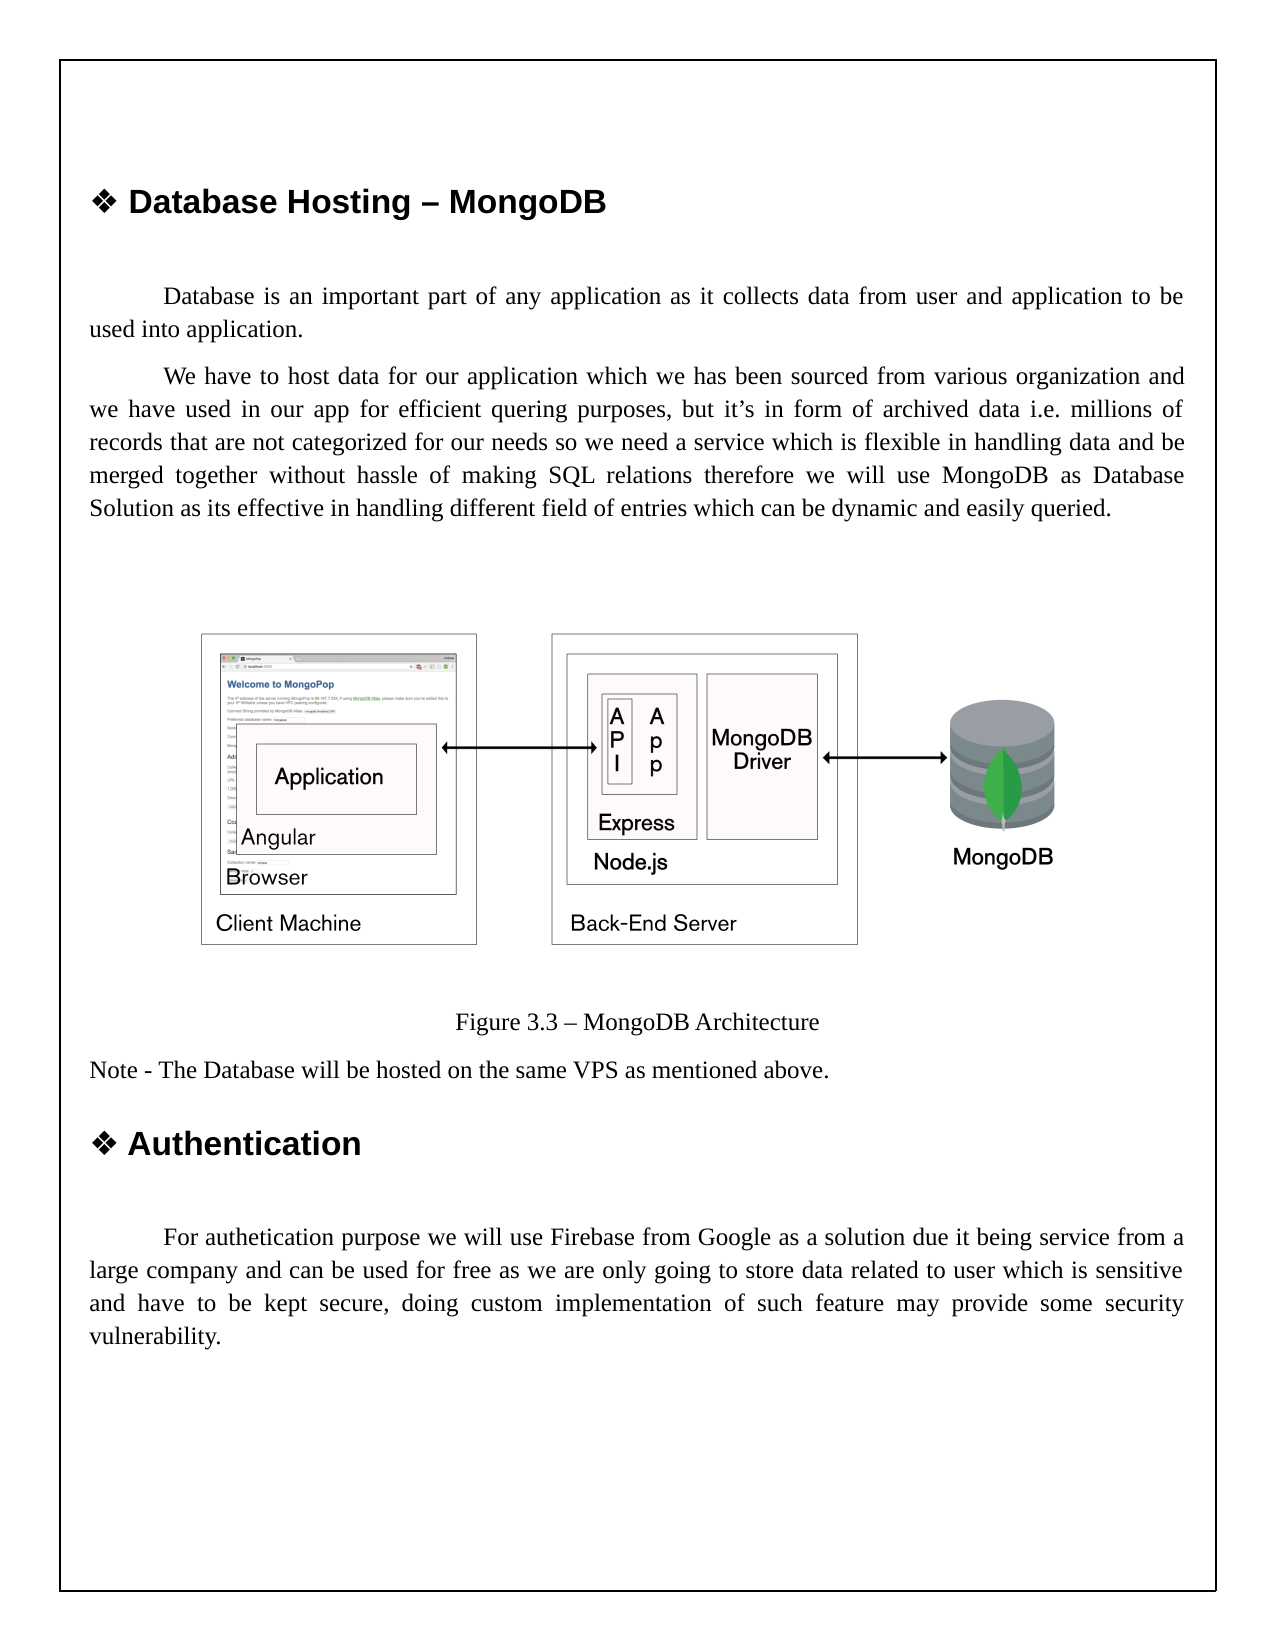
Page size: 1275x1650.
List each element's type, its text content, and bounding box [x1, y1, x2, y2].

subtitle ❖ Database Hosting – MongoDB [89, 182, 1186, 221]
picture [182, 588, 1093, 989]
text Figure 3.3 – MongoDB Architecture [89, 1007, 1186, 1036]
text Database is an important part of any application as it collects data from user and application to be used into application. [89, 281, 1186, 342]
subtitle ❖ Authentication [89, 1123, 1186, 1162]
text We have to host data for our application which we has been sourced from various organization and we have used in our app for efficient quering purposes, but it’s in form of archived data i.e. millions of records that are not categorized for our needs so we need a service which is flexible in handling data and be merged together without hassle of making SQL relations therefore we will use MongoDB as Database Solution as its effective in handling different field of entries which can be dynamic and easily queried. [89, 361, 1186, 522]
text Note - The Database will be hosted on the same VPS as mentioned above. [89, 1055, 1186, 1084]
text For authetication purpose we will use Firebase from Google as a solution due it being service from a large company and can be used for free as we are only going to store data related to user which is sensitive and have to be kept secure, doing custom implementation of such feature may provide some security vulnerability. [89, 1222, 1186, 1350]
